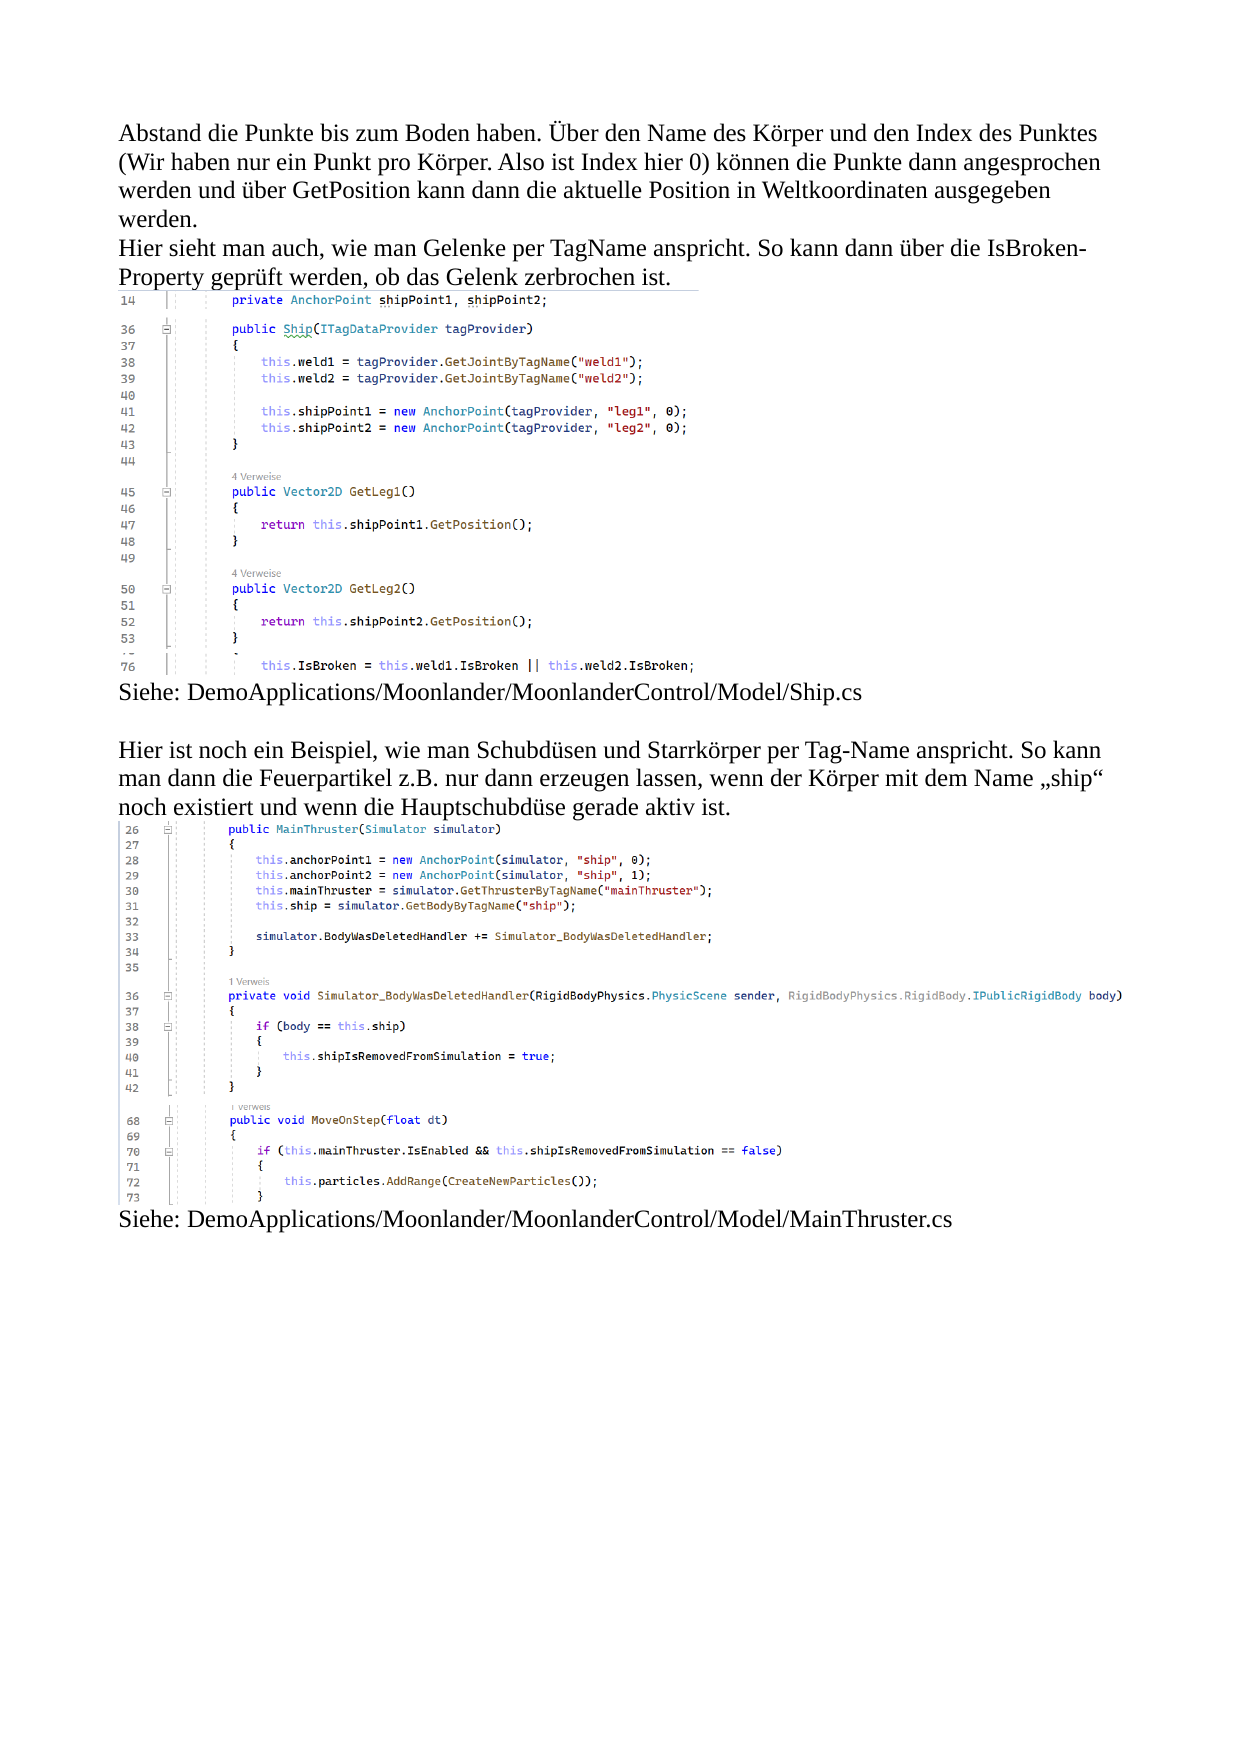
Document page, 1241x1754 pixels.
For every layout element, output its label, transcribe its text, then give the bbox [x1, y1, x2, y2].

text Hier sieht man auch, wie man Gelenke per TagName anspricht. So kann dann über die IsBroken-Property geprüft werden, ob das Gelenk zerbrochen ist. [118, 233, 1122, 291]
picture [118, 821, 1123, 1205]
text Siehe: DemoApplications/Moonlander/MoonlanderControl/Model/MainThruster.cs [118, 1205, 1122, 1233]
picture [118, 290, 699, 678]
text Abstand die Punkte bis zum Boden haben. Über den Name des Körper und den Index des Punktes (Wir haben nur ein Punkt pro Körper. Also ist Index hier 0) können die Punkte dann angesprochen werden und über GetPosition kann dann die aktuelle Position in Weltkoordinaten ausgegeben werden. [118, 118, 1122, 233]
text Siehe: DemoApplications/Moonlander/MoonlanderControl/Model/Ship.cs [118, 291, 1122, 706]
text Hier ist noch ein Beispiel, wie man Schubdüsen und Starrkörper per Tag-Name anspricht. So kann man dann die Feuerpartikel z.B. nur dann erzeugen lassen, wenn der Körper mit dem Name „ship“ noch existiert und wenn die Hauptschubdüse gerade aktiv ist. [118, 735, 1122, 821]
